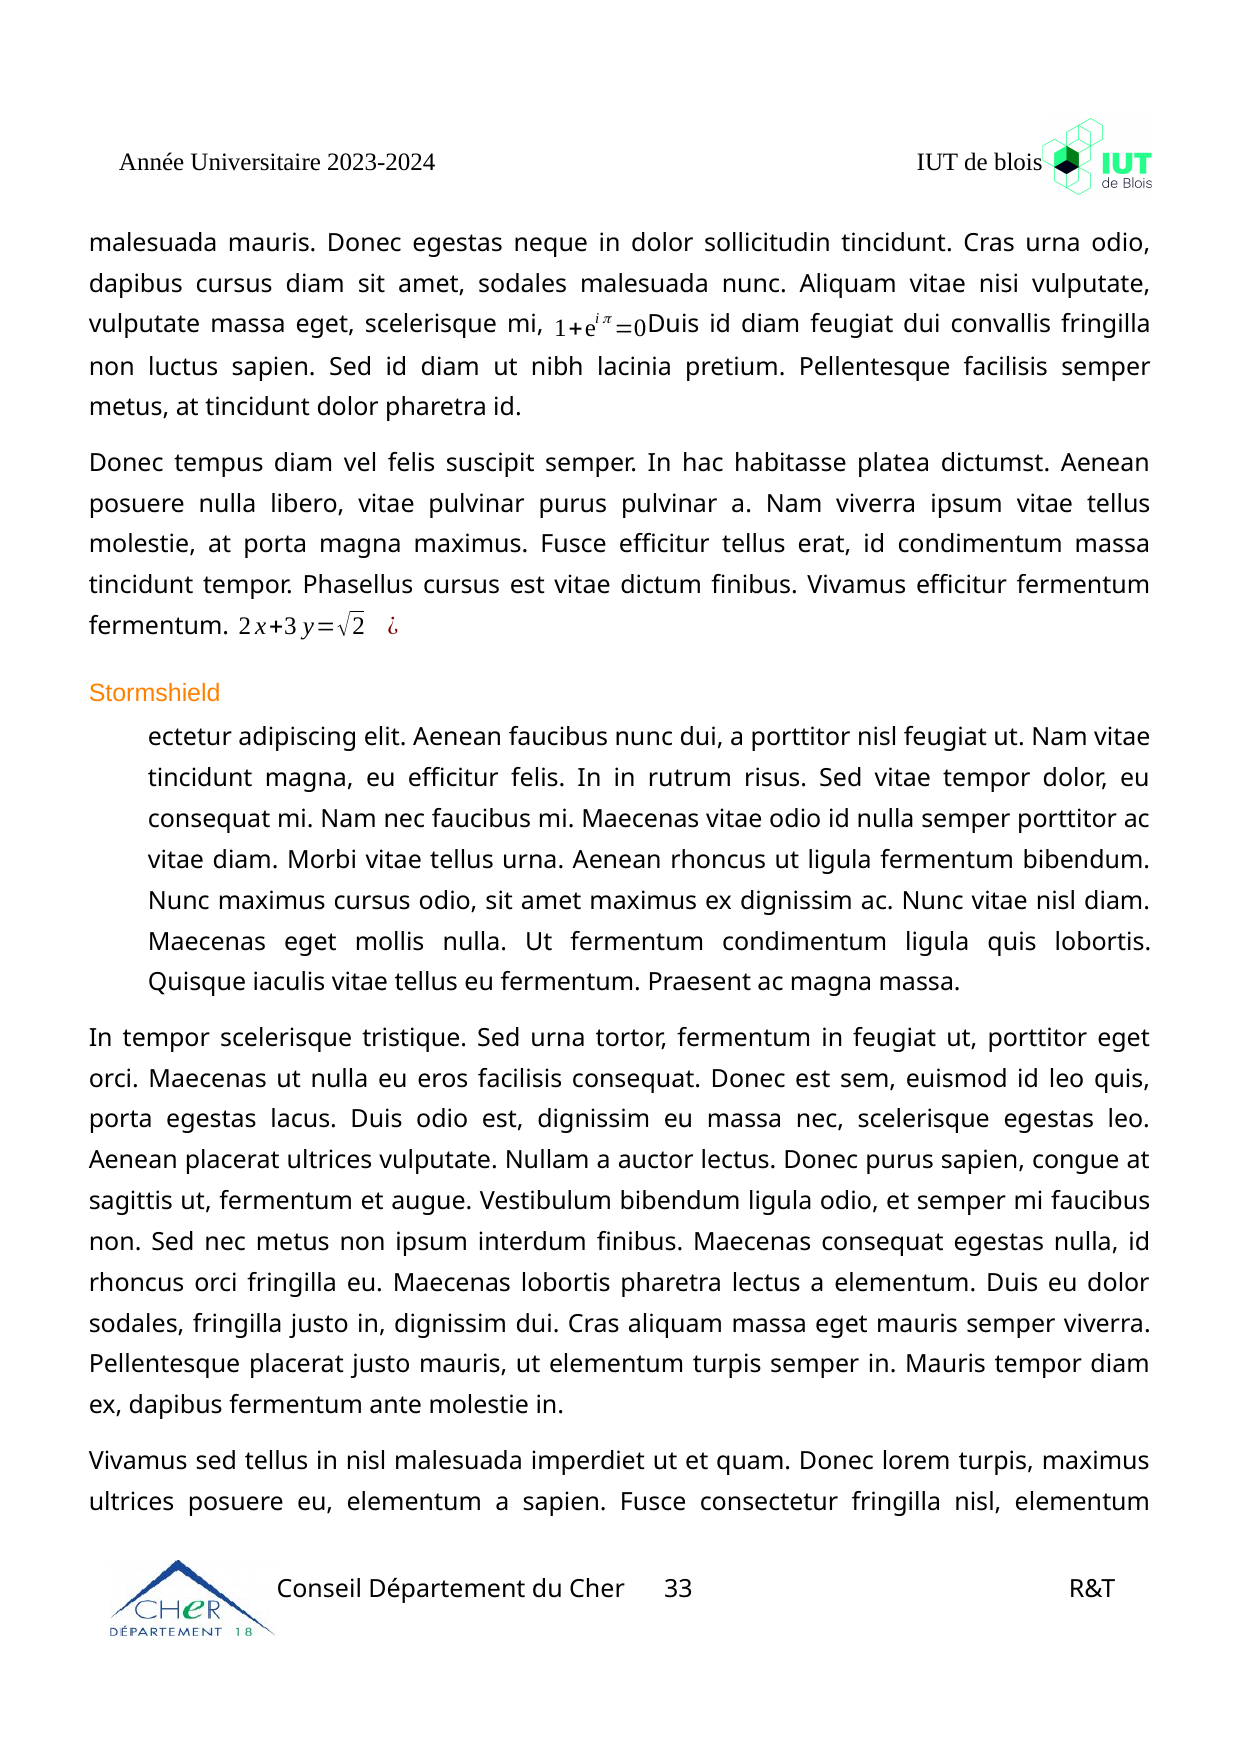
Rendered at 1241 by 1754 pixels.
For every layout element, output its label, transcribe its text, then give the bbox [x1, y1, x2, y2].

subtitle Stormshield [88, 678, 1152, 706]
text Donec tempus diam vel felis suscipit semper. In hac habitasse platea dictumst. Aenean posuere nulla libero, vitae pulvinar purus pulvinar a. Nam viverra ipsum vitae tellus molestie, at porta magna maximus. Fusce efficitur tellus erat, id condimentum massa tincidunt tempor. Phasellus cursus est vitae dictum finibus. Vivamus efficitur fermentum fermentum. [88, 444, 1152, 642]
picture [1042, 118, 1152, 195]
text malesuada mauris. Donec egestas neque in dolor sollicitudin tincidunt. Cras urna odio, dapibus cursus diam sit amet, sodales malesuada nunc. Aliquam vitae nisi vulputate, vulputate massa eget, scelerisque mi, Duis id diam feugiat dui convallis fringilla non luctus sapien. Sed id diam ut nibh lacinia pretium. Pellentesque facilisis semper metus, at tincidunt dolor pharetra id. [88, 224, 1152, 423]
picture [110, 1560, 277, 1636]
text Vivamus sed tellus in nisl malesuada imperdiet ut et quam. Donec lorem turpis, maximus ultrices posuere eu, elementum a sapien. Fusce consectetur fringilla nisl, elementum [88, 1442, 1152, 1517]
text In tempor scelerisque tristique. Sed urna tortor, fermentum in feugiat ut, porttitor eget orci. Maecenas ut nulla eu eros facilisis consequat. Donec est sem, euismod id leo quis, porta egestas lacus. Duis odio est, dignissim eu massa nec, scelerisque egestas leo. Aenean placerat ultrices vulputate. Nullam a auctor lectus. Donec purus sapien, congue at sagittis ut, fermentum et augue. Vestibulum bibendum ligula odio, et semper mi faucibus non. Sed nec metus non ipsum interdum finibus. Maecenas consequat egestas nulla, id rhoncus orci fringilla eu. Maecenas lobortis pharetra lectus a elementum. Duis eu dolor sodales, fringilla justo in, dignissim dui. Cras aliquam massa eget mauris semper viverra. Pellentesque placerat justo mauris, ut elementum turpis semper in. Mauris tempor diam ex, dapibus fermentum ante molestie in. [88, 1019, 1152, 1421]
text ectetur adipiscing elit. Aenean faucibus nunc dui, a porttitor nisl feugiat ut. Nam vitae tincidunt magna, eu efficitur felis. In in rutrum risus. Sed vitae tempor dolor, eu consequat mi. Nam nec faucibus mi. Maecenas vitae odio id nulla semper porttitor ac vitae diam. Morbi vitae tellus urna. Aenean rhoncus ut ligula fermentum bibendum. Nunc maximus cursus odio, sit amet maximus ex dignissim ac. Nunc vitae nisl diam. Maecenas eget mollis nulla. Ut fermentum condimentum ligula quis lobortis. Quisque iaculis vitae tellus eu fermentum. Praesent ac magna massa. [148, 719, 1152, 998]
